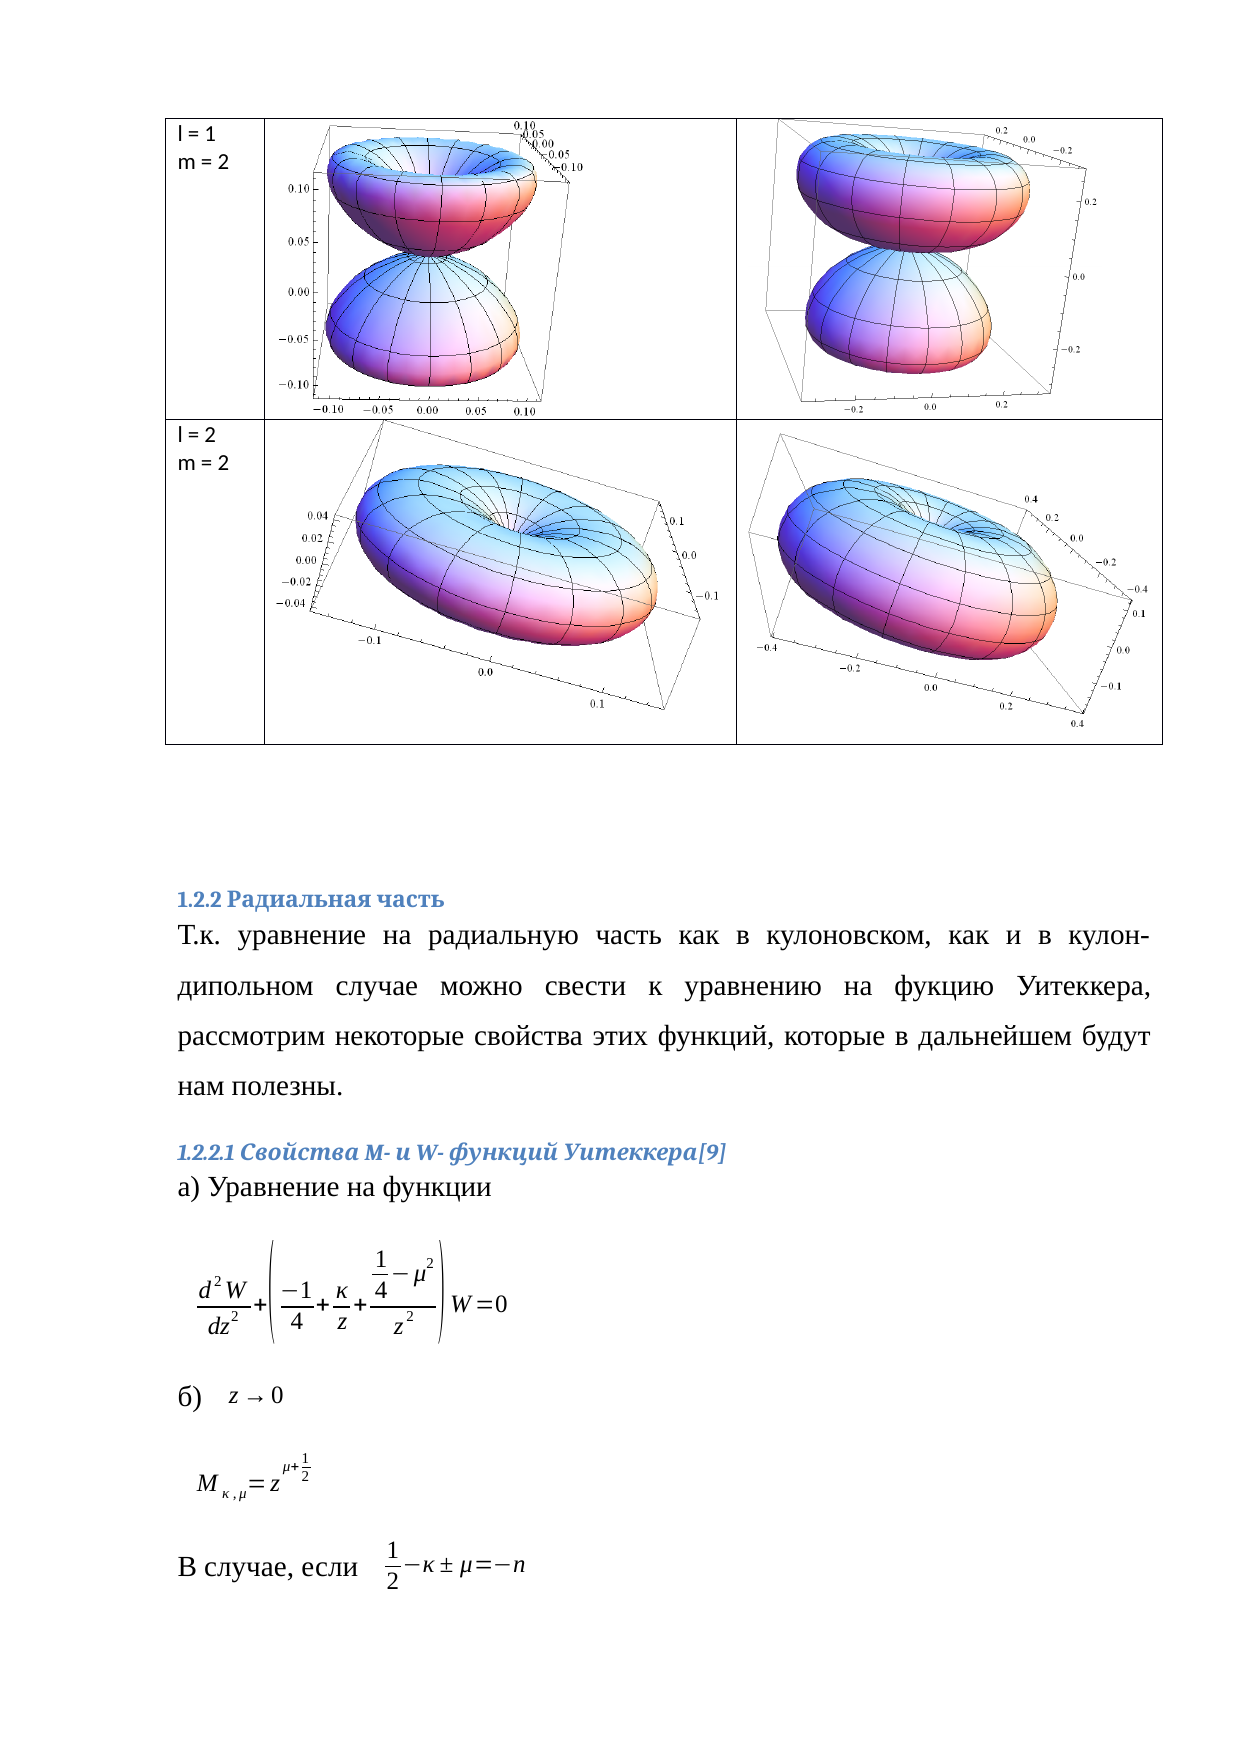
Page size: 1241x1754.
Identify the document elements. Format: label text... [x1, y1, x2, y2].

text Т.к. уравнение на радиальную часть как в кулоновском, как и в кулон-дипольном случае можно свести к уравнению на фукцию Уитеккера, рассмотрим некоторые свойства этих функций, которые в дальнейшем будут нам полезны. [177, 917, 1152, 1102]
text б) [177, 1379, 1152, 1412]
table_cell [589, 119, 736, 419]
table_cell [737, 119, 1162, 419]
table_cell l = 1 m = 2 [166, 119, 264, 419]
table_cell [265, 420, 736, 744]
table_cell l = 2 m = 2 [166, 420, 264, 744]
subtitle 1.2.2 Радиальная часть [177, 887, 1152, 913]
table_cell [265, 119, 276, 419]
text В случае, если [177, 1536, 1152, 1595]
text а) Уравнение на функции [177, 1169, 1152, 1203]
subtitle 1.2.2.1 Свойства M- и W- функций Уитеккера[9] [177, 1139, 1152, 1166]
table_cell [737, 420, 1162, 744]
